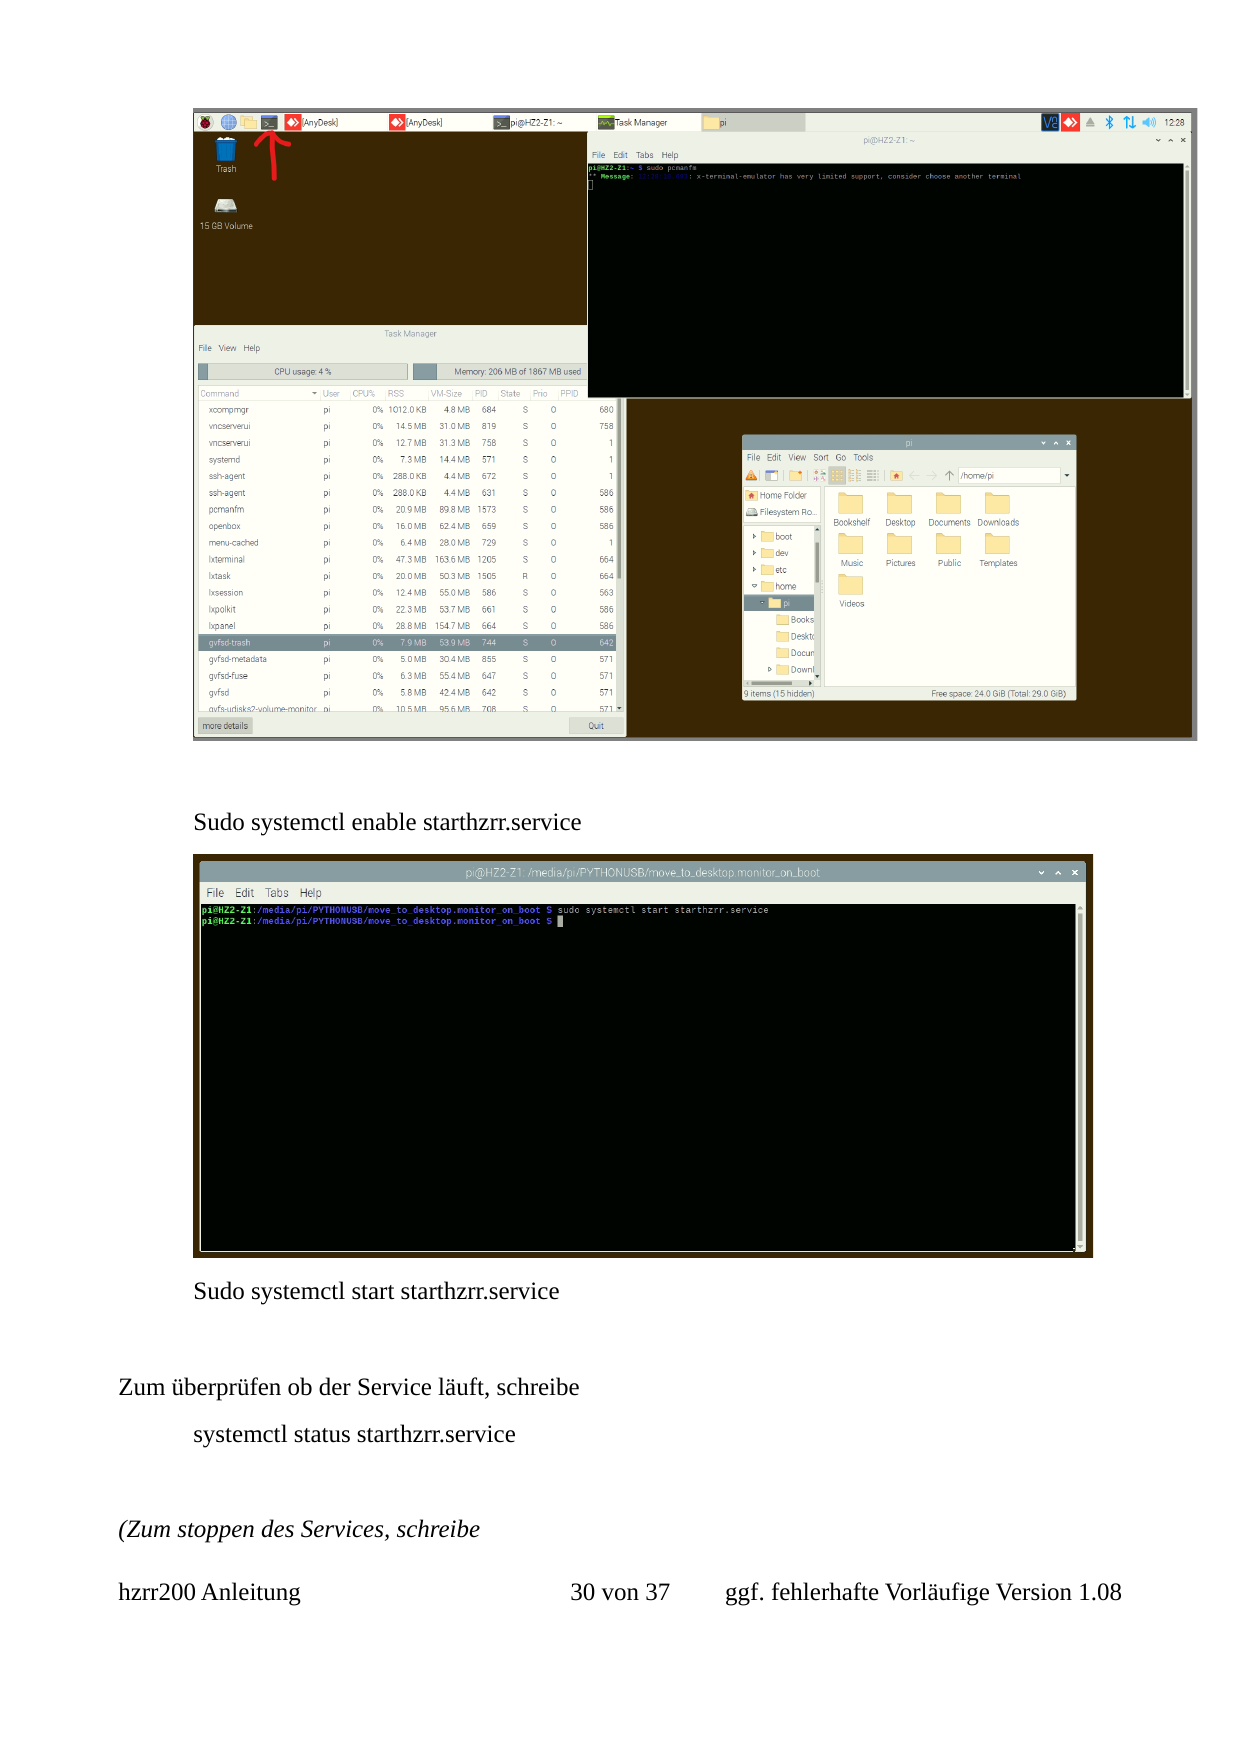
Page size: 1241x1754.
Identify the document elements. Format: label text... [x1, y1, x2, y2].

text systemctl status starthzrr.service [118, 1419, 1122, 1448]
text (Zum stoppen des Services, schreibe [118, 1514, 1122, 1543]
text Sudo systemctl start starthzrr.service [118, 1276, 1122, 1305]
text Zum überprüfen ob der Service läuft, schreibe [118, 1372, 1122, 1400]
text Sudo systemctl enable starthzrr.service [118, 807, 1122, 835]
picture [193, 854, 1094, 1258]
picture [193, 108, 1198, 741]
